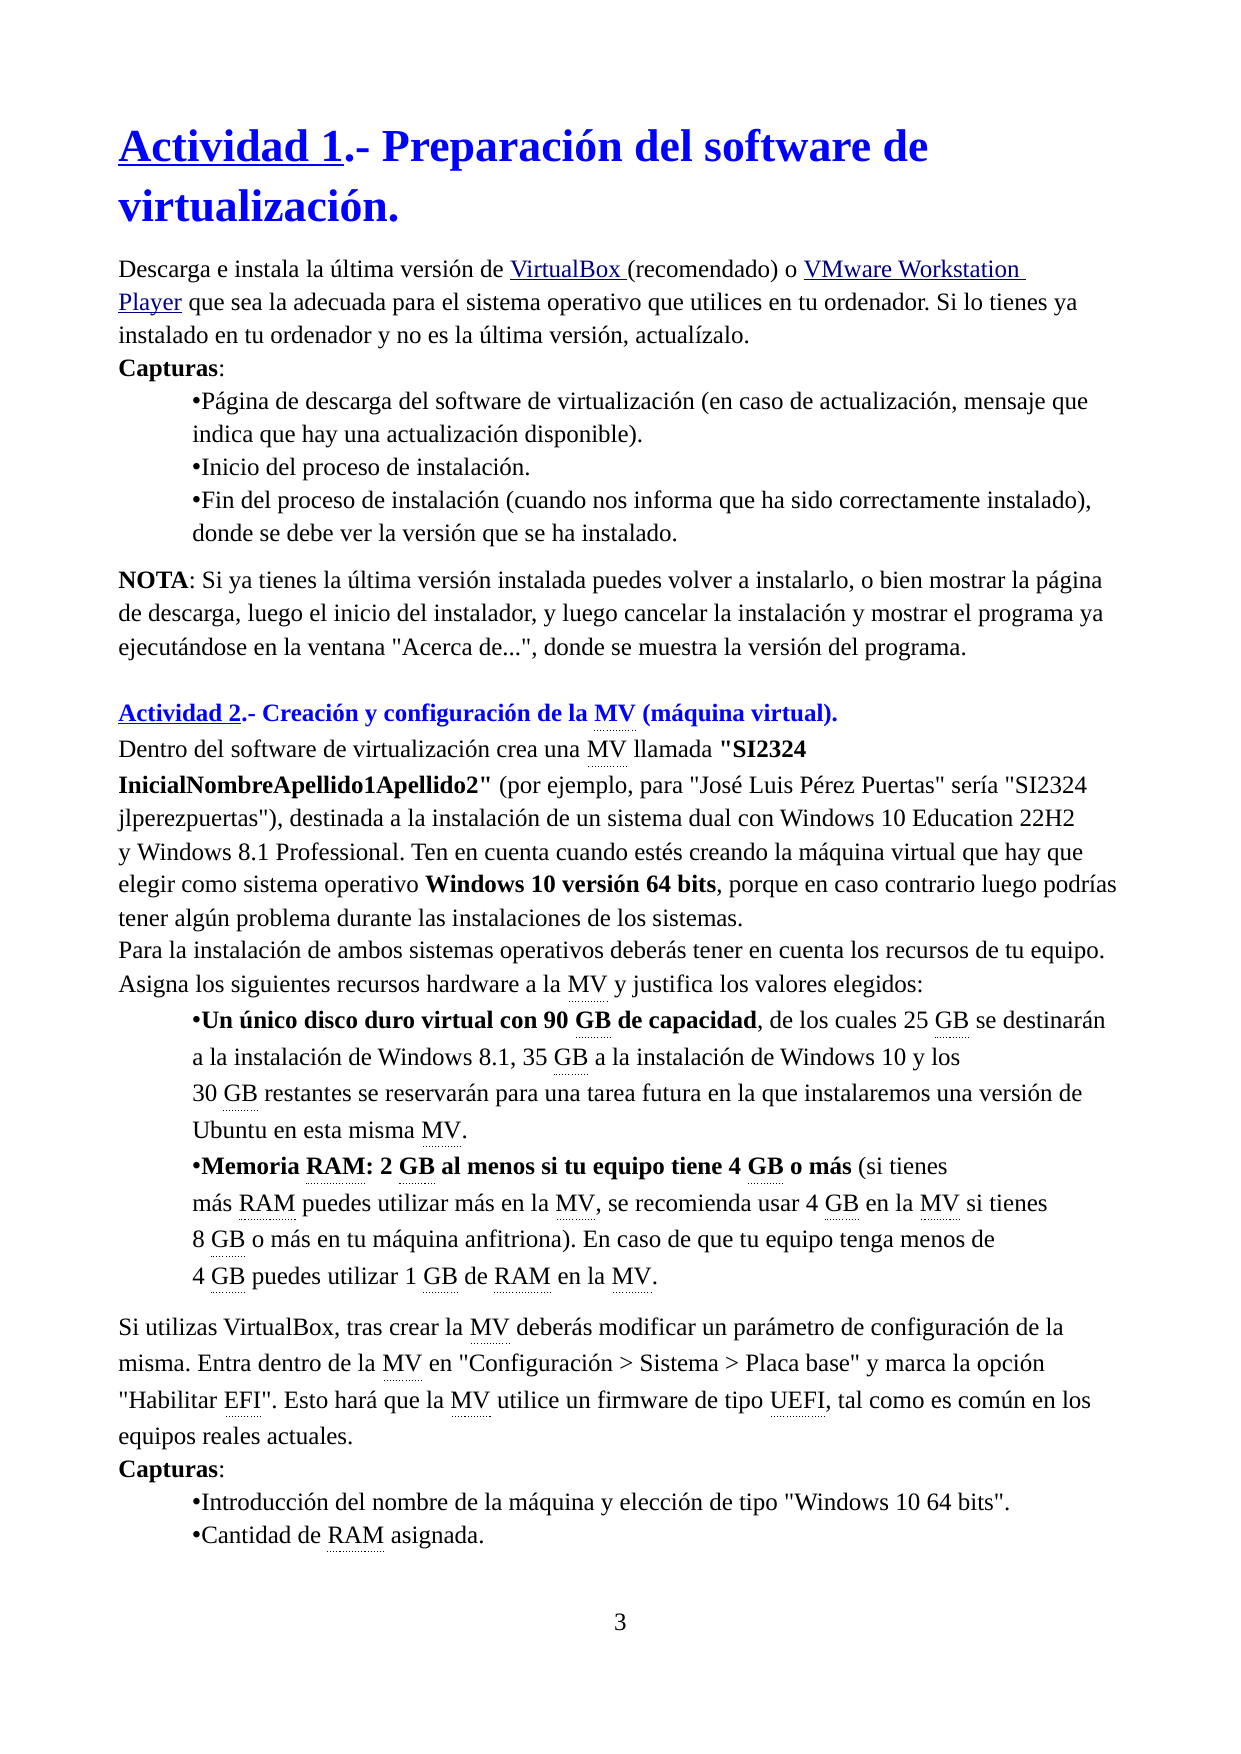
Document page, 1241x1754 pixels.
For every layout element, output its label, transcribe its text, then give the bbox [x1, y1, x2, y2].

text Actividad 2.- Creación y configuración de la MV (máquina virtual). [118, 664, 1122, 730]
text Capturas: [118, 1454, 1122, 1482]
list Un único disco duro virtual con 90 GB de capacidad, de los cuales 25 GB se destinarán a la instalación de Windows 8.1, 35 GB a la instalación de Windows 10 y los 30 GB restantes se reservarán para una tarea futura en la que instalaremos una versión de Ubuntu en esta misma MV. [118, 1006, 1122, 1147]
text Descarga e instala la última versión de VirtualBox (recomendado) o VMware Workstation Player que sea la adecuada para el sistema operativo que utilices en tu ordenador. Si lo tienes ya instalado en tu ordenador y no es la última versión, actualízalo. [118, 254, 1122, 348]
list Introducción del nombre de la máquina y elección de tipo "Windows 10 64 bits". [118, 1487, 1122, 1516]
text Si utilizas VirtualBox, tras crear la MV deberás modificar un parámetro de configuración de la misma. Entra dentro de la MV en "Configuración > Sistema > Placa base" y marca la opción "Habilitar EFI". Esto hará que la MV utilice un firmware de tipo UEFI, tal como es común en los equipos reales actuales. [118, 1312, 1122, 1449]
text NOTA: Si ya tienes la última versión instalada puedes volver a instalarlo, o bien mostrar la página de descarga, luego el inicio del instalador, y luego cancelar la instalación y mostrar el programa ya ejecutándose en la ventana "Acerca de...", donde se muestra la versión del programa. [118, 566, 1122, 660]
list Cantidad de RAM asignada. [118, 1520, 1122, 1552]
list Página de descarga del software de virtualización (en caso de actualización, mensaje que indica que hay una actualización disponible). [118, 386, 1122, 448]
list Inicio del proceso de instalación. [118, 452, 1122, 481]
text Para la instalación de ambos sistemas operativos deberás tener en cuenta los recursos de tu equipo. Asigna los siguientes recursos hardware a la MV y justifica los valores elegidos: [118, 936, 1122, 1001]
list Fin del proceso de instalación (cuando nos informa que ha sido correctamente instalado), donde se debe ver la versión que se ha instalado. [118, 485, 1122, 547]
list Memoria RAM: 2 GB al menos si tu equipo tiene 4 GB o más (si tienes más RAM puedes utilizar más en la MV, se recomienda usar 4 GB en la MV si tienes 8 GB o más en tu máquina anfitriona). En caso de que tu equipo tenga menos de 4 GB puedes utilizar 1 GB de RAM en la MV. [118, 1151, 1122, 1292]
text Dentro del software de virtualización crea una MV llamada "SI2324 InicialNombreApellido1Apellido2" (por ejemplo, para "José Luis Pérez Puertas" sería "SI2324 jlperezpuertas"), destinada a la instalación de un sistema dual con Windows 10 Education 22H2 y Windows 8.1 Professional. Ten en cuenta cuando estés creando la máquina virtual que hay que elegir como sistema operativo Windows 10 versión 64 bits, porque en caso contrario luego podrías tener algún problema durante las instalaciones de los sistemas. [118, 734, 1122, 931]
text Capturas: [118, 353, 1122, 382]
text Actividad 1.- Preparación del software de virtualización. [118, 118, 1122, 231]
